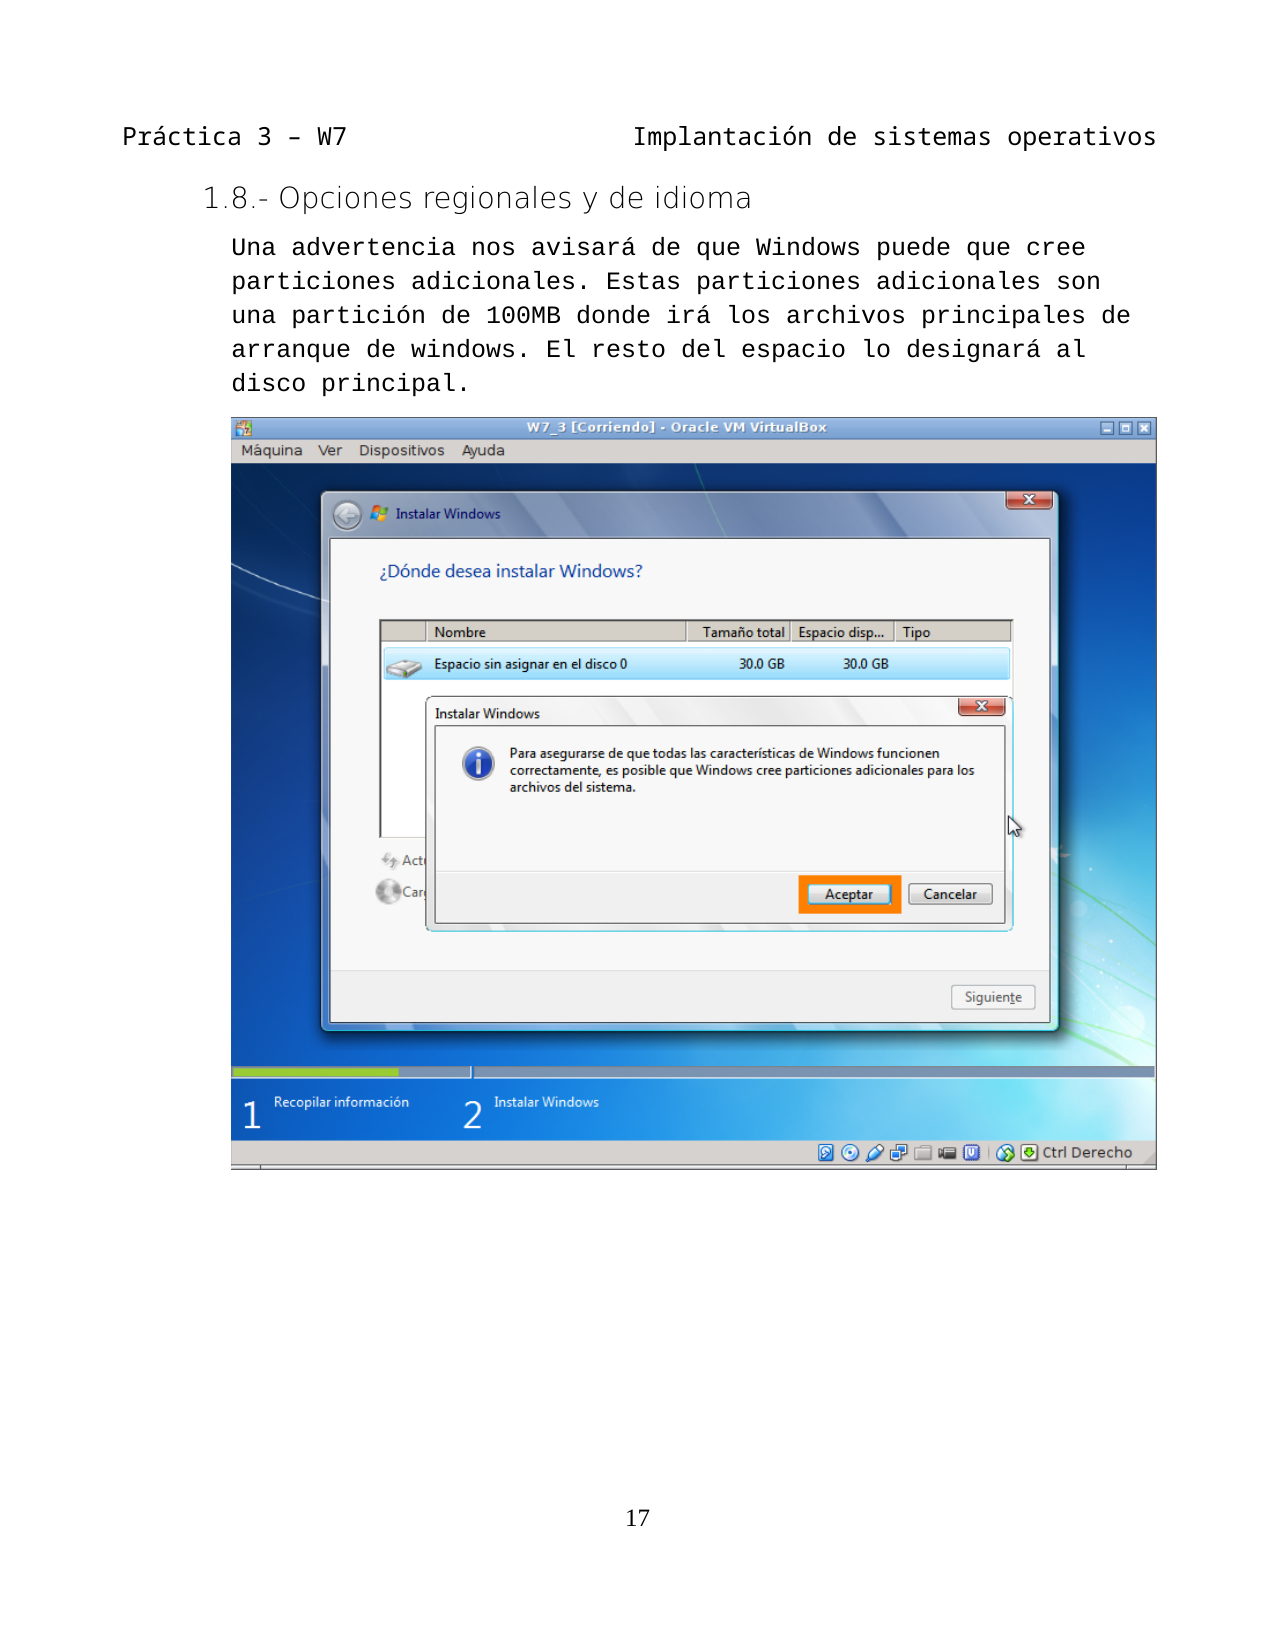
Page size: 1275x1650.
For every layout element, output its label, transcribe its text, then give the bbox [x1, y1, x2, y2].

text Una advertencia nos avisará de que Windows puede que cree particiones adicionales. Estas particiones adicionales son una partición de 100MB donde irá los archivos principales de arranque de windows. El resto del espacio lo designará al disco principal. [231, 235, 1157, 399]
picture [231, 417, 1157, 1170]
list Opciones regionales y de idioma [193, 182, 1157, 216]
